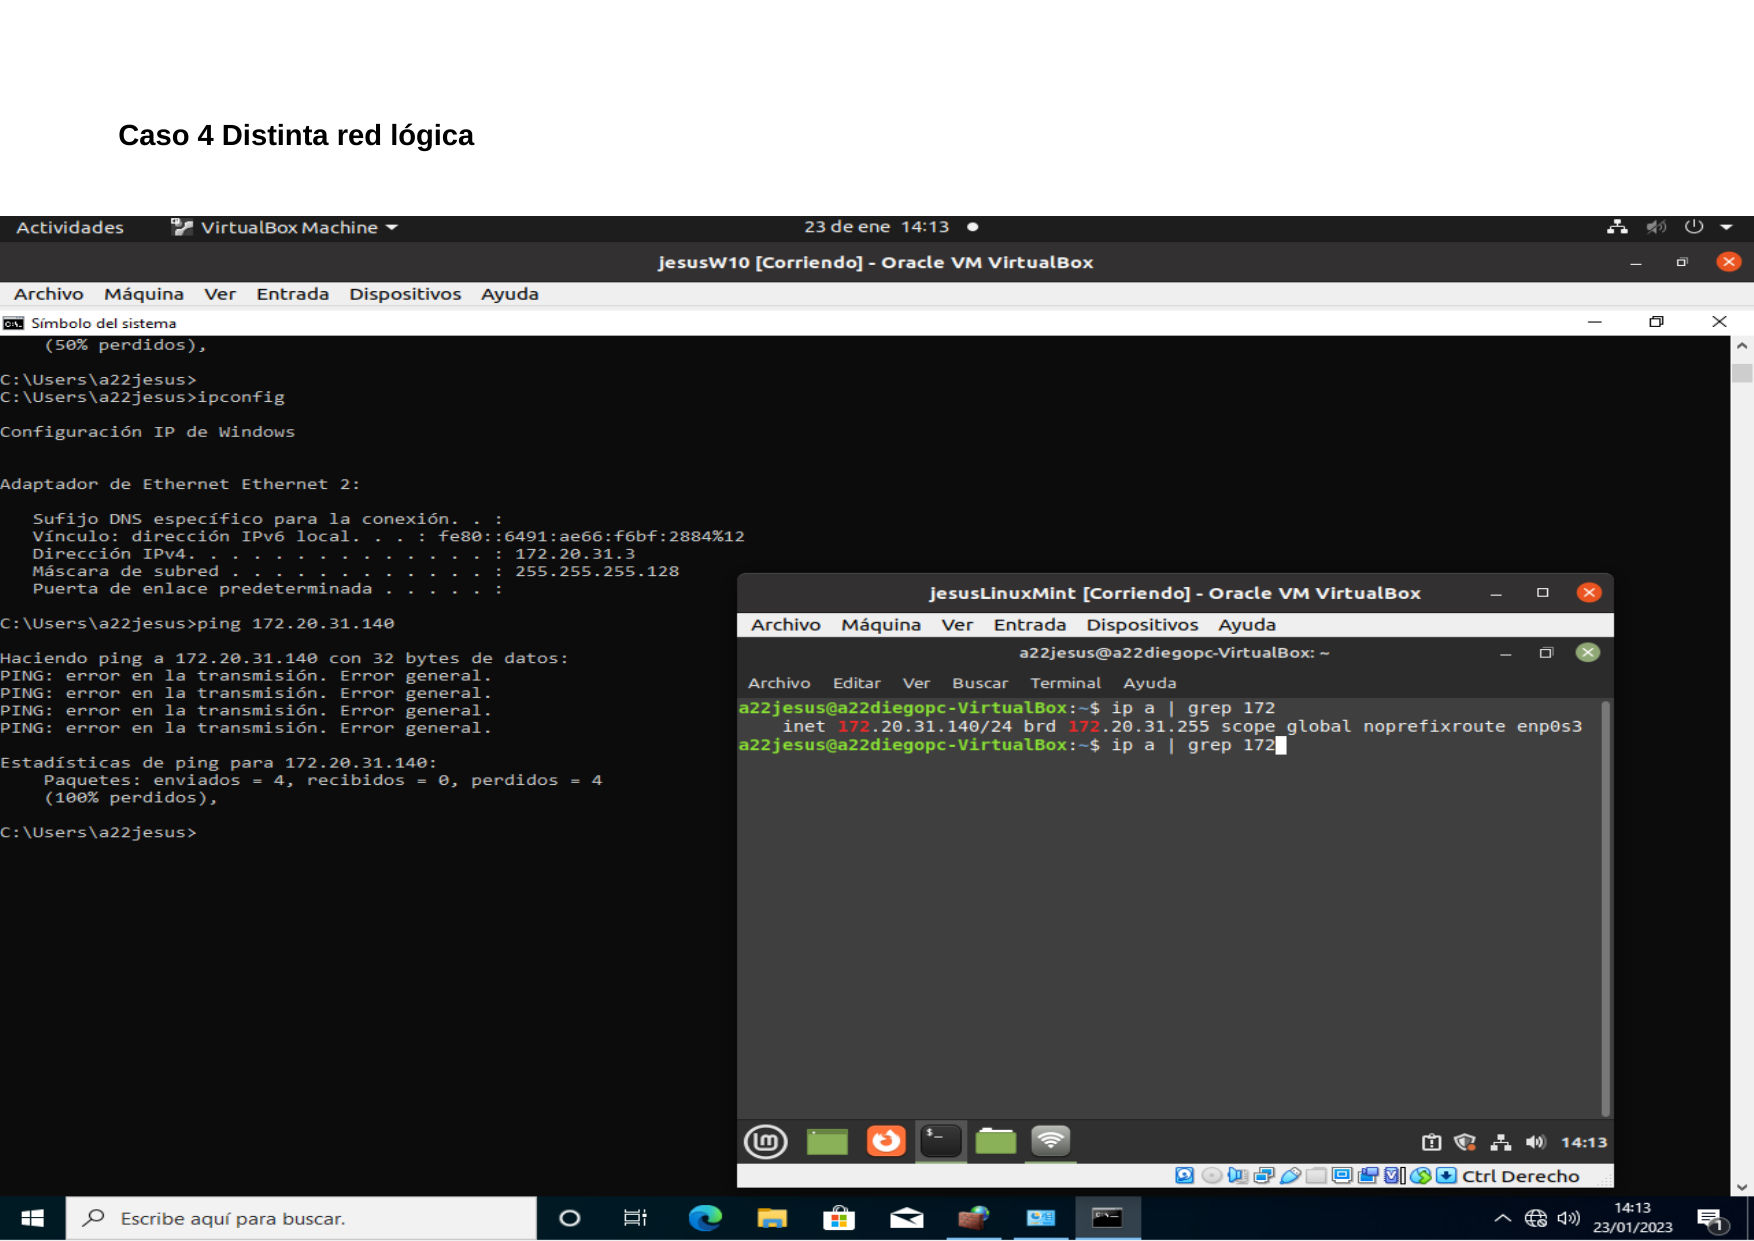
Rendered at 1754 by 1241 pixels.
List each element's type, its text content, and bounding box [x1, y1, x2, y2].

subtitle Caso 4 Distinta red lógica [118, 118, 1636, 152]
picture [0, 216, 1754, 1241]
